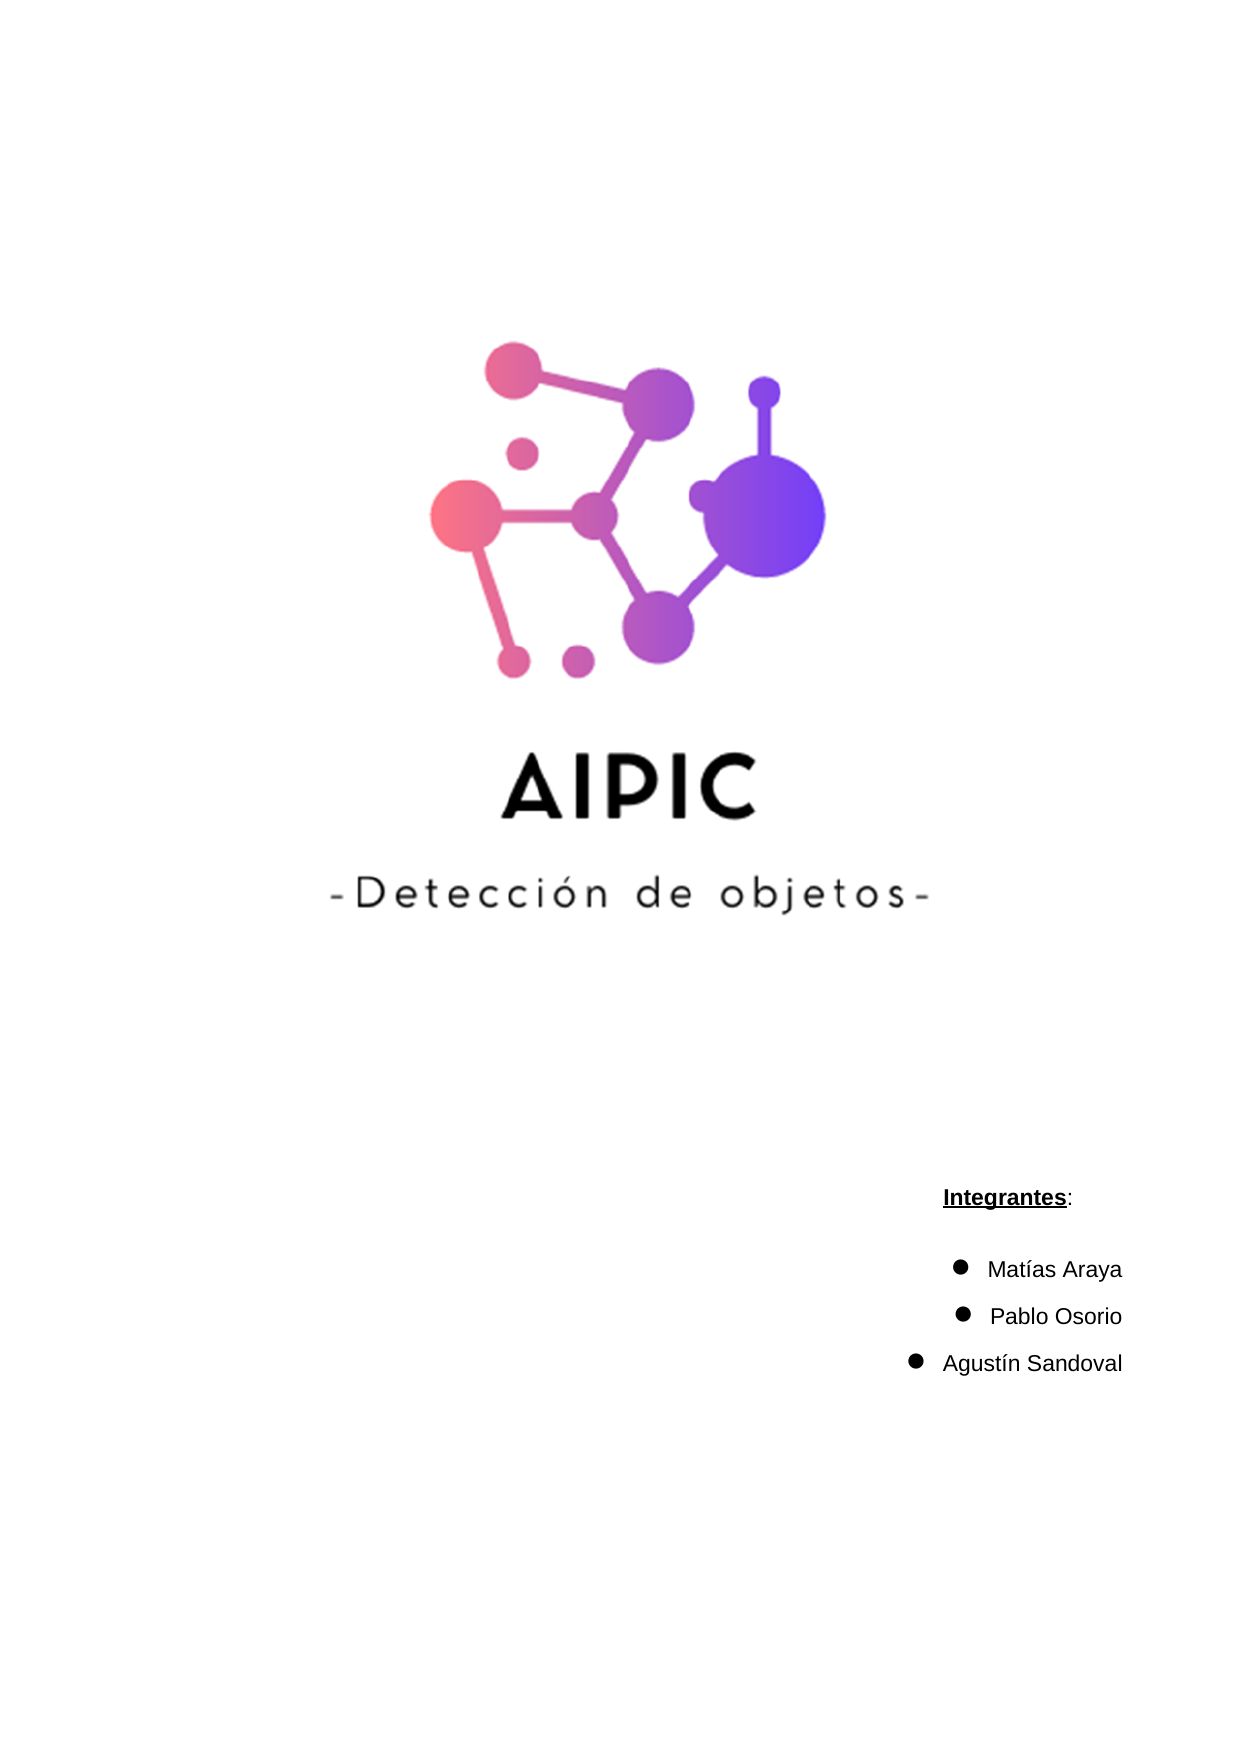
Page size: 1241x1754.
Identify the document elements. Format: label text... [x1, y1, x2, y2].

list Agustín Sandoval [156, 1338, 1122, 1378]
text Integrantes: [943, 1184, 1122, 1210]
list Matías Araya [156, 1244, 1122, 1285]
picture [118, 118, 1140, 1142]
list Pablo Osorio [156, 1291, 1122, 1332]
